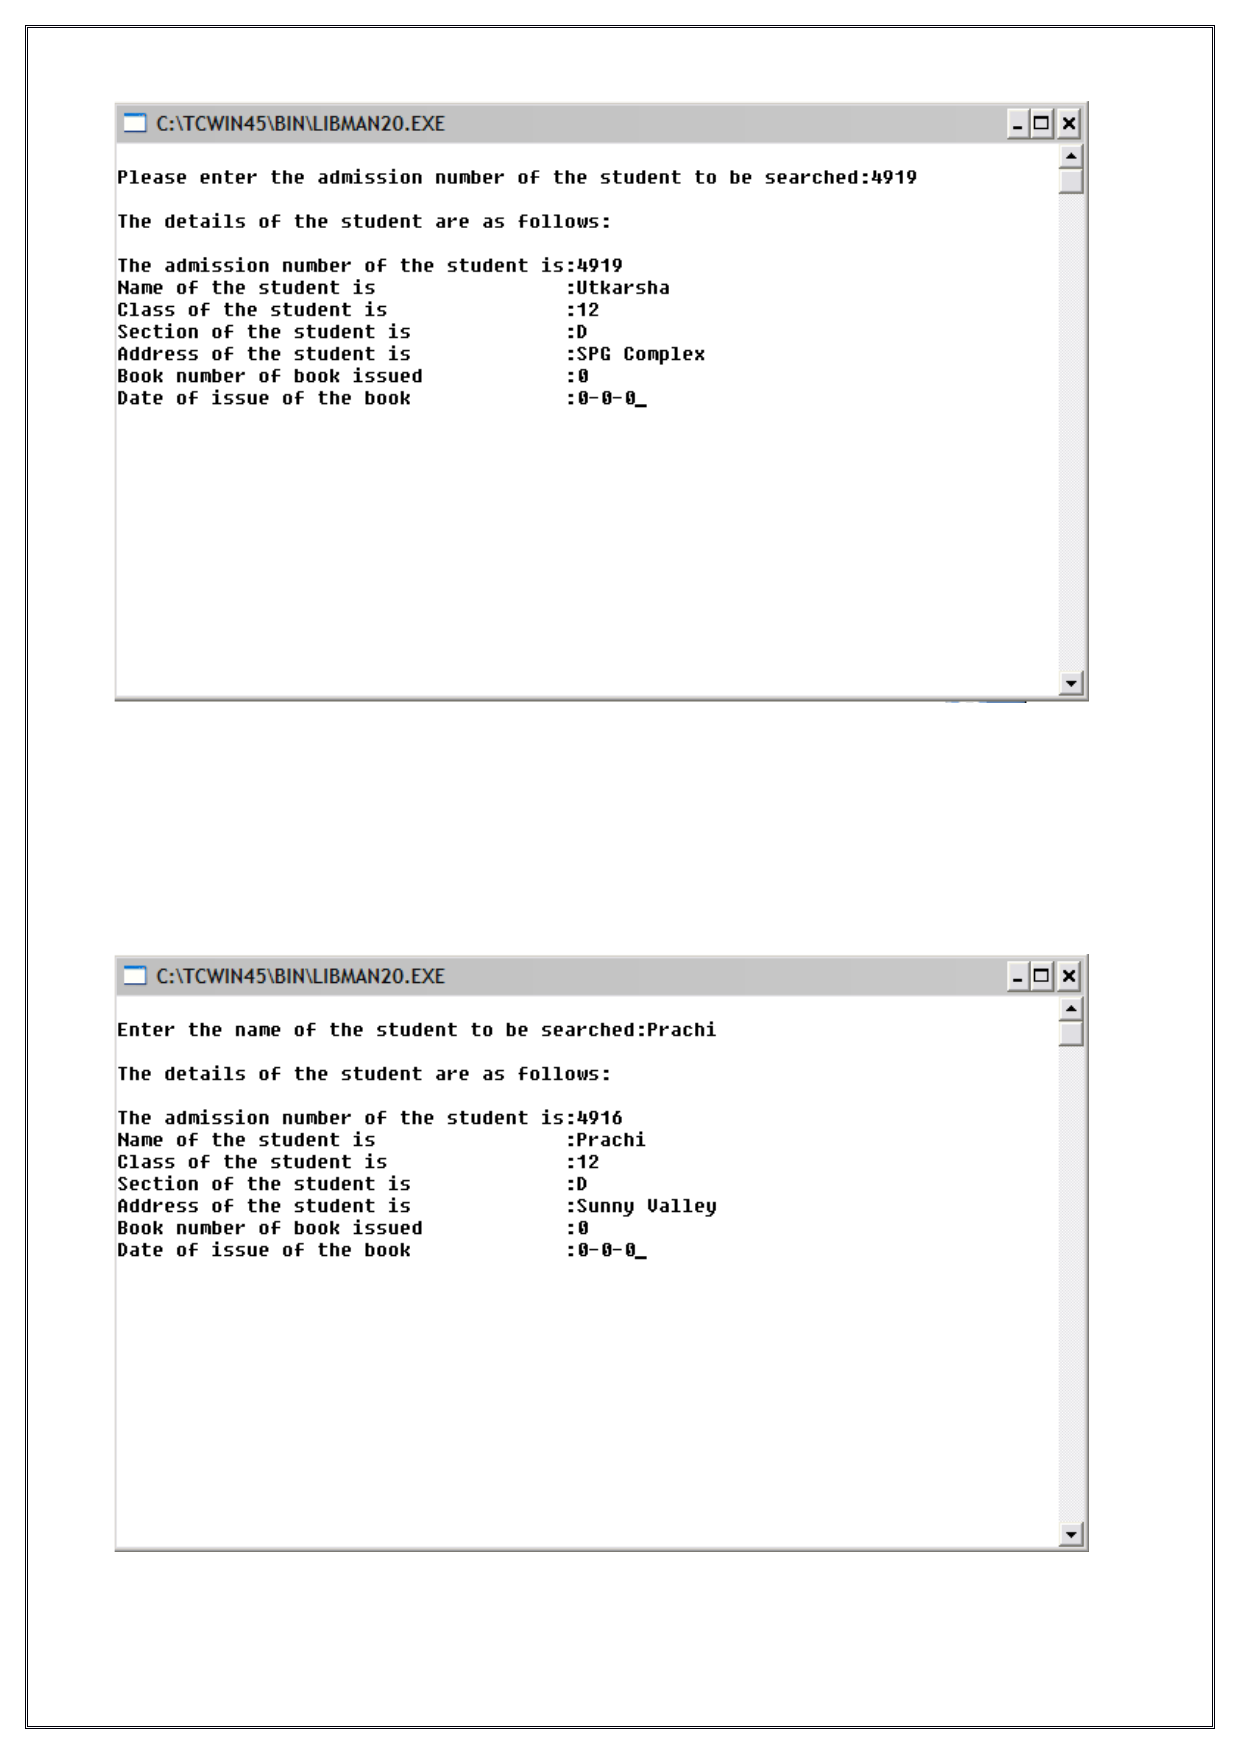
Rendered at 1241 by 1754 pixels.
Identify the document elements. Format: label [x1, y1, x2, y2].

picture [114, 954, 742, 1552]
picture [114, 101, 742, 703]
